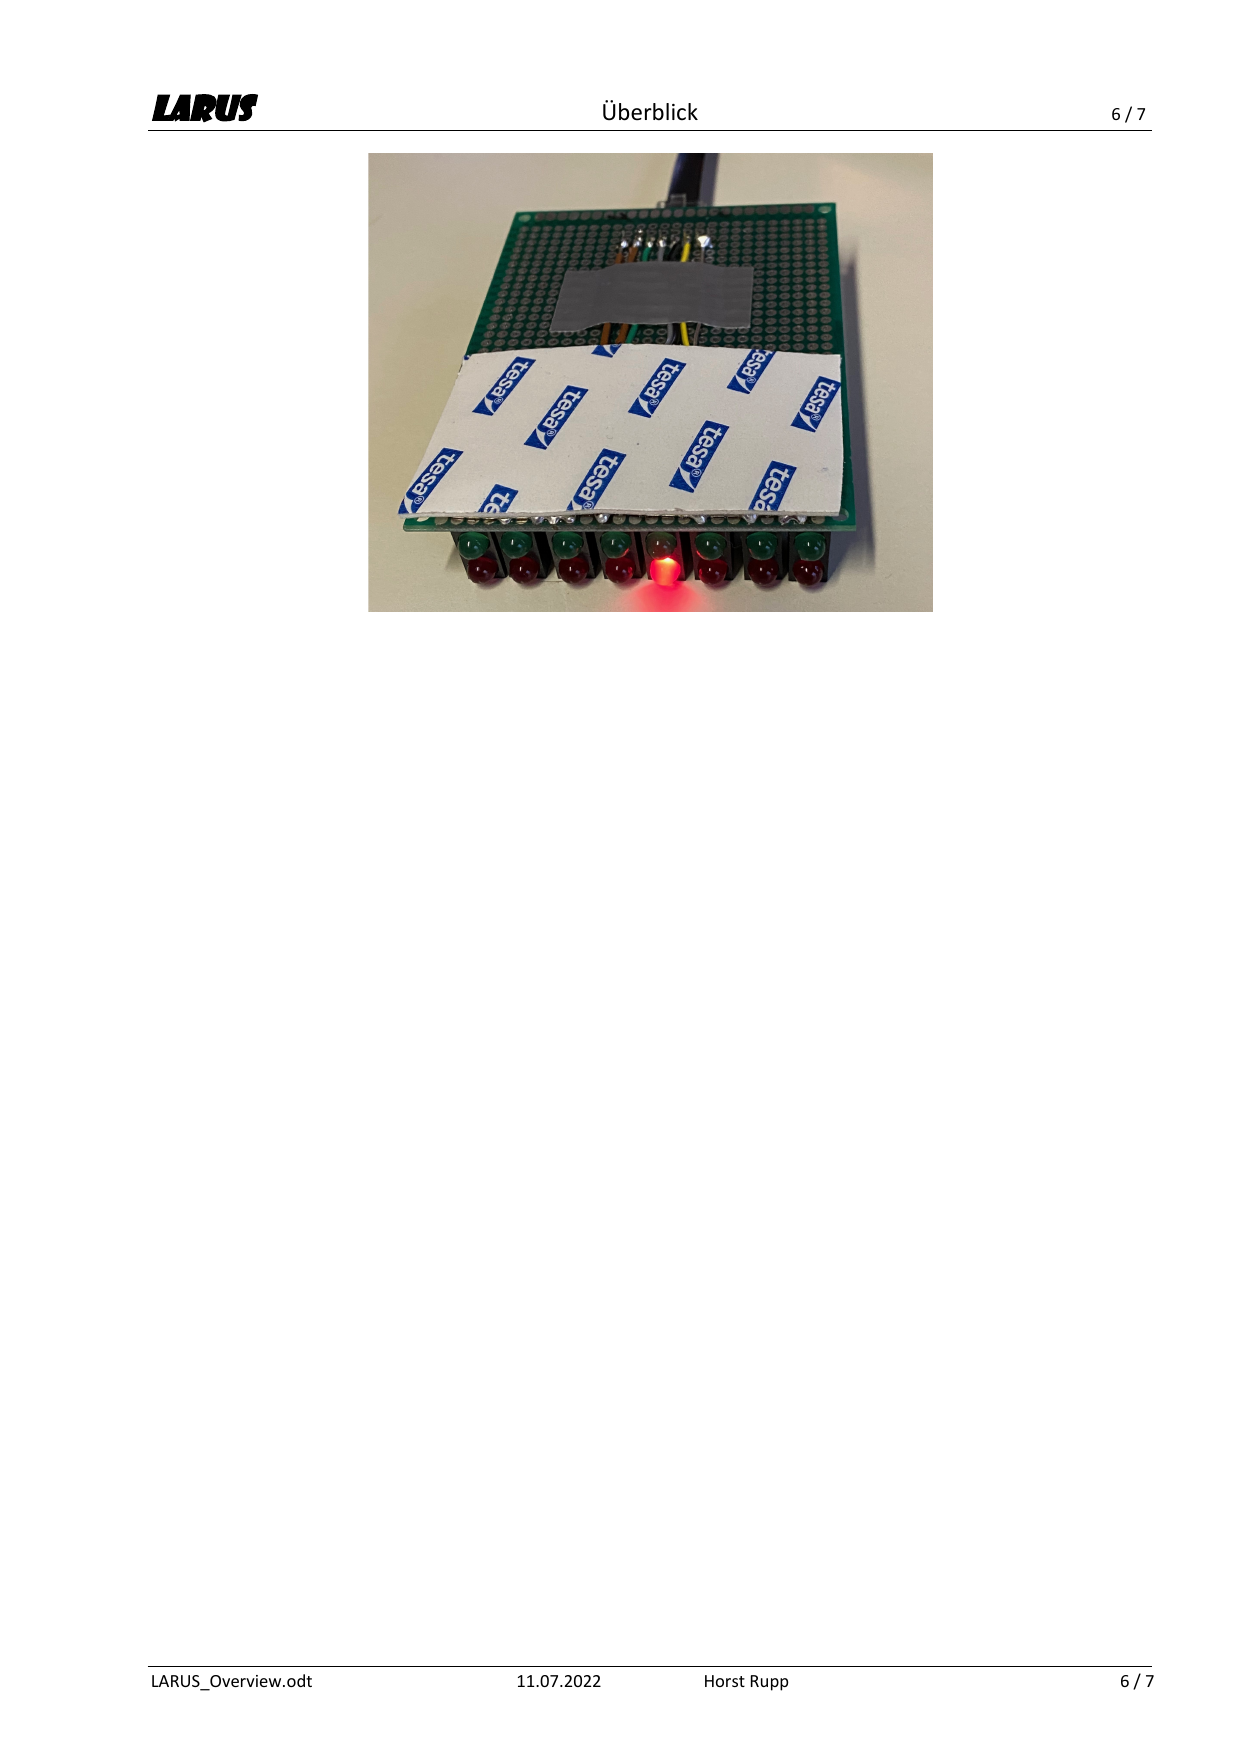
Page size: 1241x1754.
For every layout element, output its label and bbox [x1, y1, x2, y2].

picture [368, 153, 933, 612]
